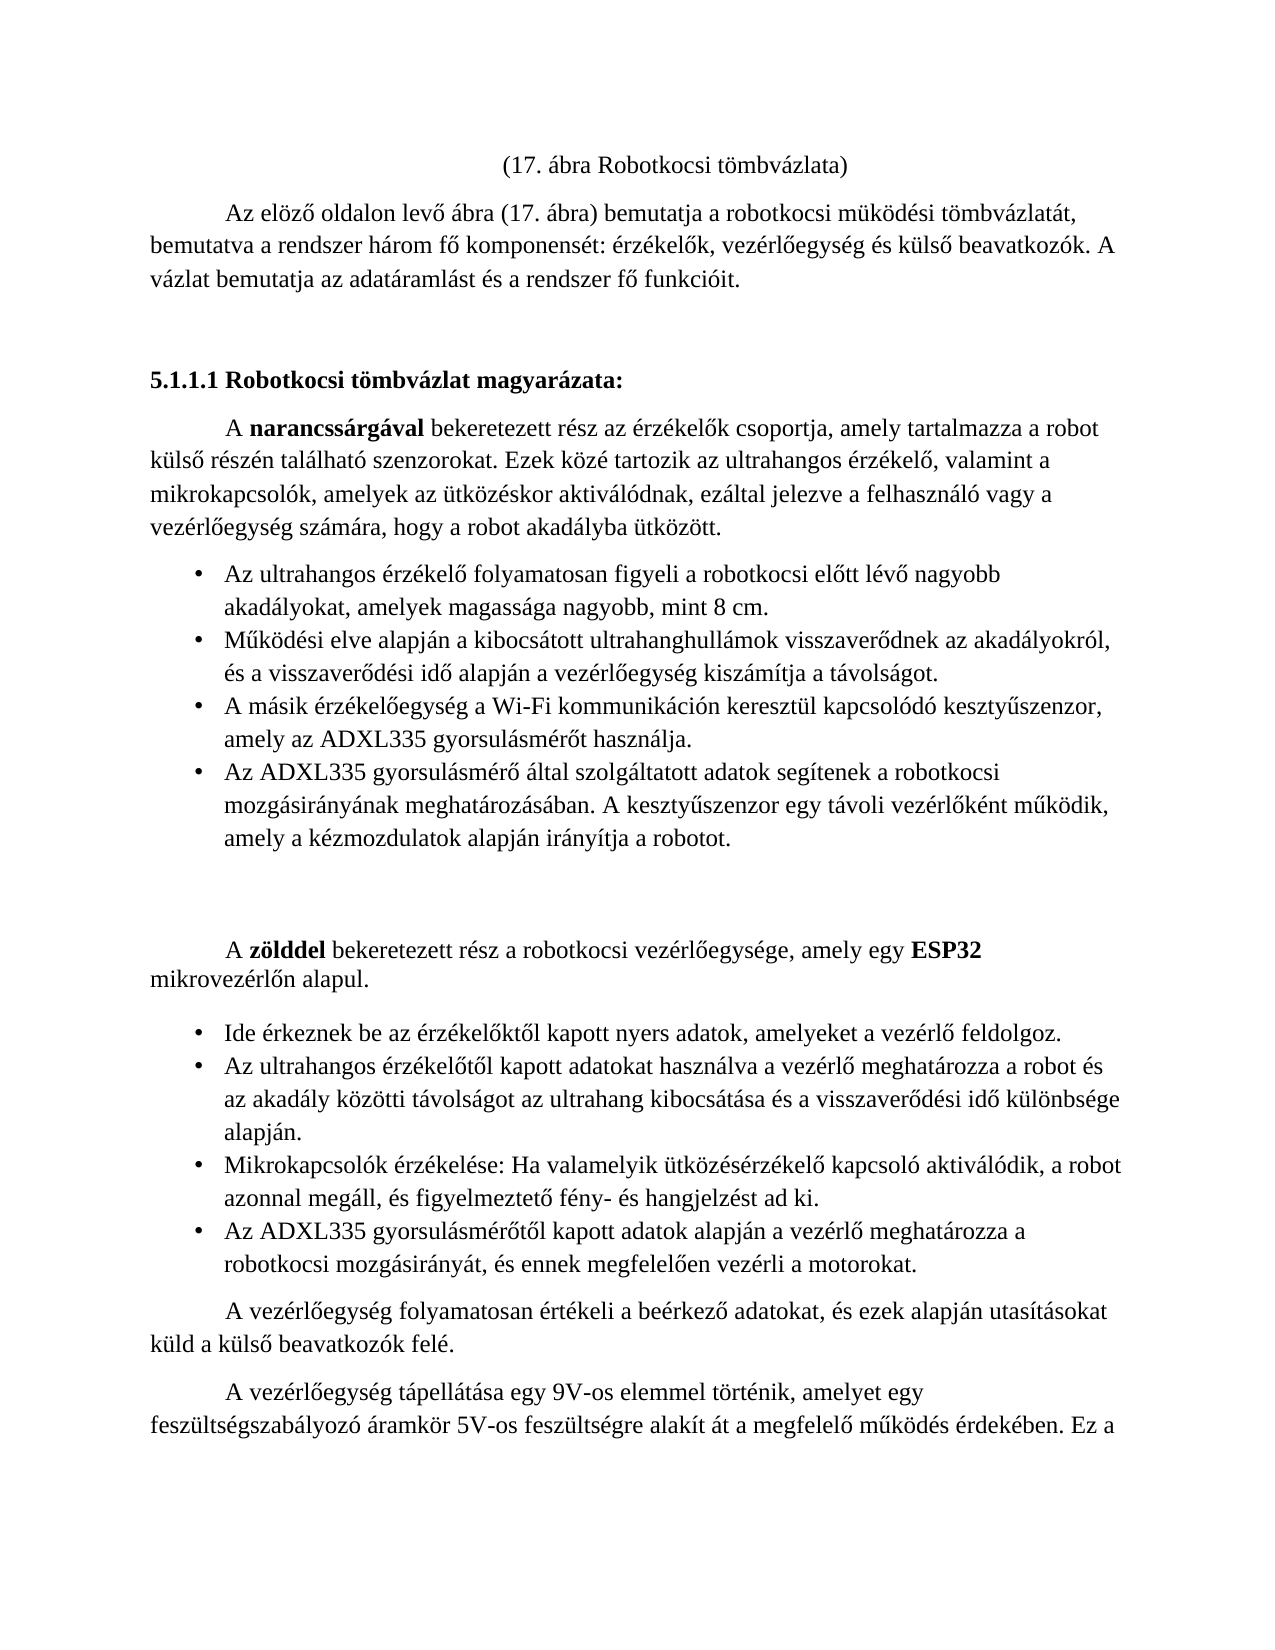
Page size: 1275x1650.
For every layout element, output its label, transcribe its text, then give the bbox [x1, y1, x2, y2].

text Az elöző oldalon levő ábra (17. ábra) bemutatja a robotkocsi müködési tömbvázlatát, bemutatva a rendszer három fő komponensét: érzékelők, vezérlőegység és külső beavatkozók. A vázlat bemutatja az adatáramlást és a rendszer fő funkcióit. [150, 198, 1125, 292]
list Működési elve alapján a kibocsátott ultrahanghullámok visszaverődnek az akadályokról, és a visszaverődési idő alapján a vezérlőegység kiszámítja a távolságot. [194, 625, 1125, 687]
list Az ultrahangos érzékelőtől kapott adatokat használva a vezérlő meghatározza a robot és az akadály közötti távolságot az ultrahang kibocsátása és a visszaverődési idő különbsége alapján. [194, 1051, 1125, 1146]
list A másik érzékelőegység a Wi-Fi kommunikáción keresztül kapcsolódó kesztyűszenzor, amely az ADXL335 gyorsulásmérőt használja. [194, 691, 1125, 753]
text (17. ábra Robotkocsi tömbvázlata) [150, 150, 1125, 179]
text 5.1.1.1 Robotkocsi tömbvázlat magyarázata: [150, 365, 1125, 394]
list Mikrokapcsolók érzékelése: Ha valamelyik ütközésérzékelő kapcsoló aktiválódik, a robot azonnal megáll, és figyelmeztető fény- és hangjelzést ad ki. [194, 1150, 1125, 1212]
text A narancssárgával bekeretezett rész az érzékelők csoportja, amely tartalmazza a robot külső részén található szenzorokat. Ezek közé tartozik az ultrahangos érzékelő, valamint a mikrokapcsolók, amelyek az ütközéskor aktiválódnak, ezáltal jelezve a felhasználó vagy a vezérlőegység számára, hogy a robot akadályba ütközött. [150, 413, 1125, 540]
list Az ADXL335 gyorsulásmérőtől kapott adatok alapján a vezérlő meghatározza a robotkocsi mozgásirányát, és ennek megfelelően vezérli a motorokat. [194, 1216, 1125, 1278]
text A zölddel bekeretezett rész a robotkocsi vezérlőegysége, amely egy ESP32 mikrovezérlőn alapul. [150, 935, 1125, 993]
text A vezérlőegység folyamatosan értékeli a beérkező adatokat, és ezek alapján utasításokat küld a külső beavatkozók felé. [150, 1296, 1125, 1358]
list Az ultrahangos érzékelő folyamatosan figyeli a robotkocsi előtt lévő nagyobb akadályokat, amelyek magassága nagyobb, mint 8 cm. [194, 559, 1125, 621]
list Az ADXL335 gyorsulásmérő által szolgáltatott adatok segítenek a robotkocsi mozgásirányának meghatározásában. A kesztyűszenzor egy távoli vezérlőként működik, amely a kézmozdulatok alapján irányítja a robotot. [194, 757, 1125, 852]
text A vezérlőegység tápellátása egy 9V-os elemmel történik, amelyet egy feszültségszabályozó áramkör 5V-os feszültségre alakít át a megfelelő működés érdekében. Ez a [150, 1377, 1125, 1439]
list Ide érkeznek be az érzékelőktől kapott nyers adatok, amelyeket a vezérlő feldolgoz. [194, 1018, 1125, 1046]
